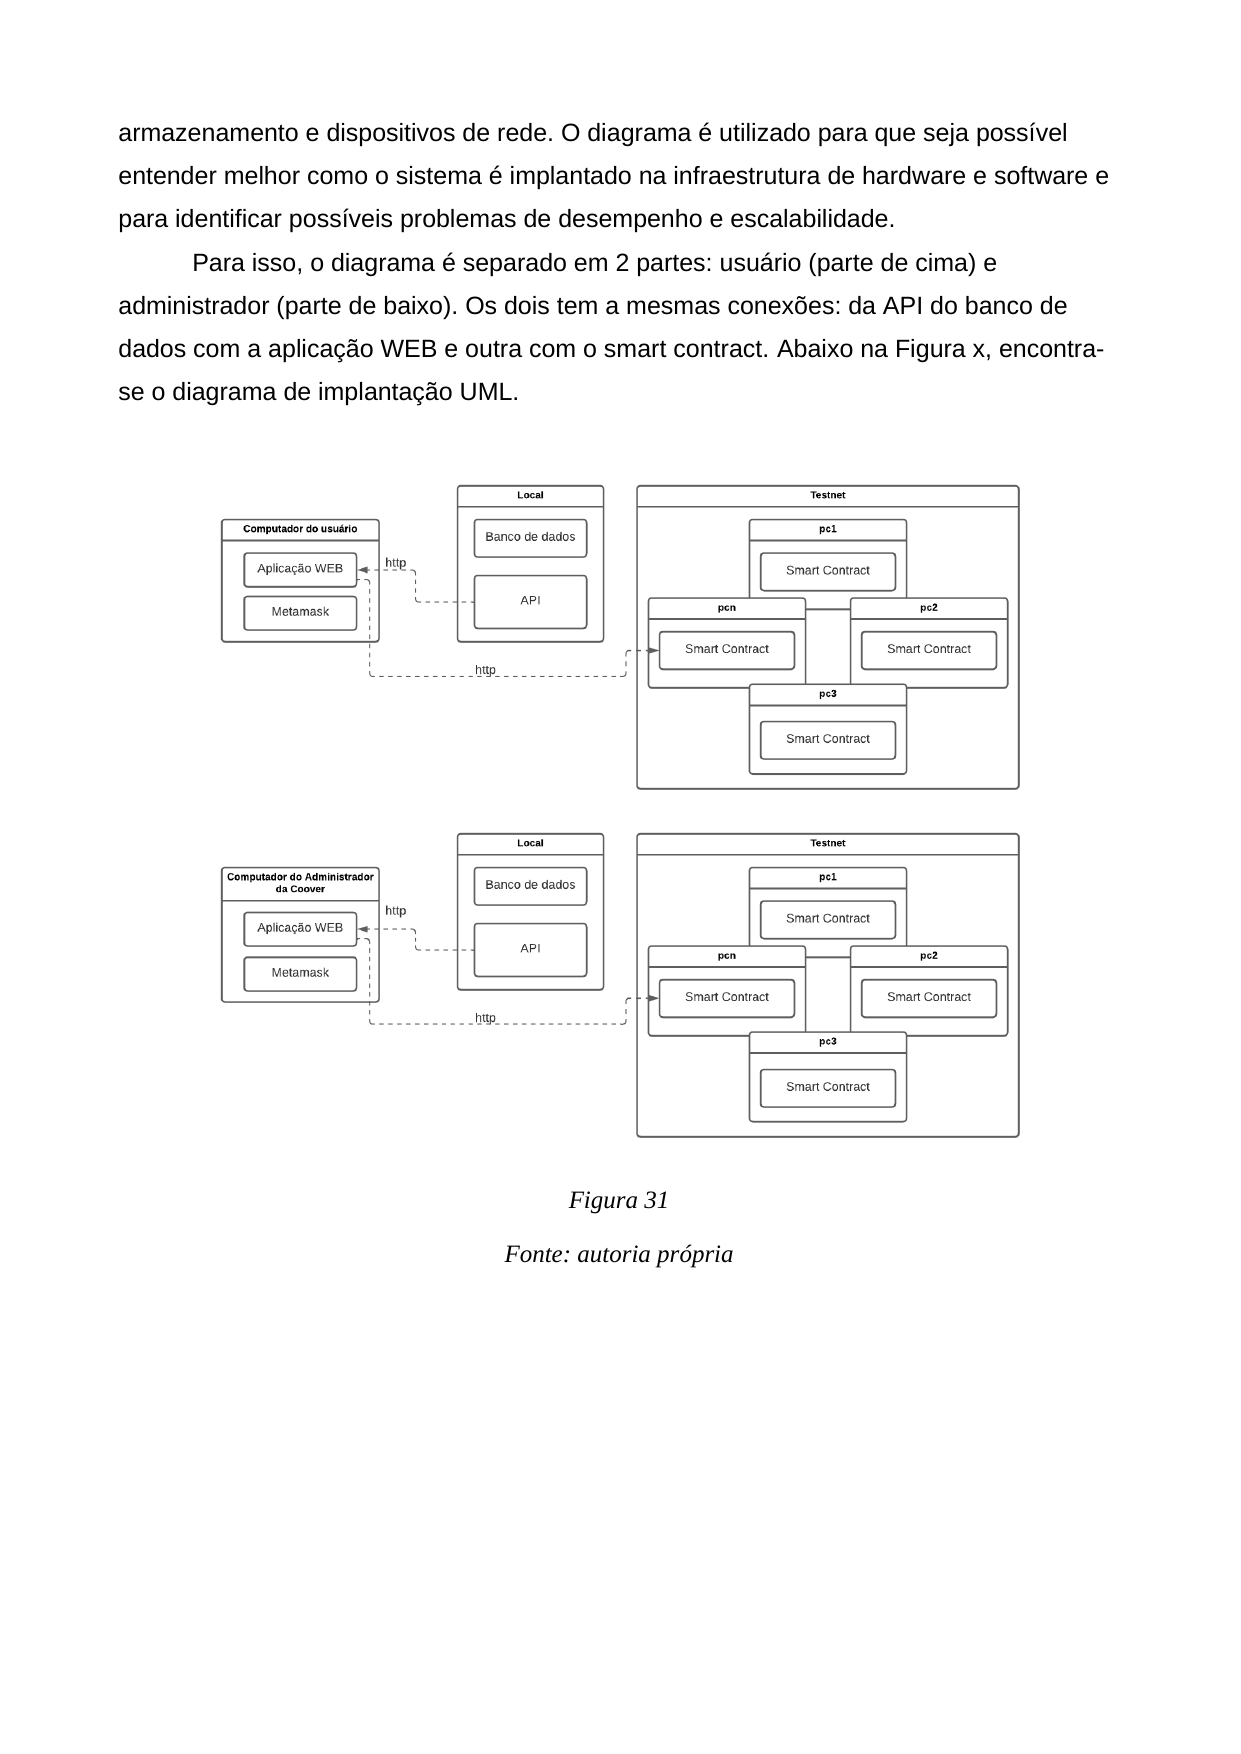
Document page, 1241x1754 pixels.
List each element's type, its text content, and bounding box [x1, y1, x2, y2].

text Figura 31 [118, 1185, 1122, 1214]
text armazenamento e dispositivos de rede. O diagrama é utilizado para que seja possível entender melhor como o sistema é implantado na infraestrutura de hardware e software e para identificar possíveis problemas de desempenho e escalabilidade. [118, 118, 1122, 233]
text Para isso, o diagrama é separado em 2 partes: usuário (parte de cima) e administrador (parte de baixo). Os dois tem a mesmas conexões: da API do banco de dados com a aplicação WEB e outra com o smart contract. Abaixo na Figura x, encontra-se o diagrama de implantação UML. [118, 247, 1122, 406]
text Fonte: autoria própria [118, 1239, 1122, 1268]
